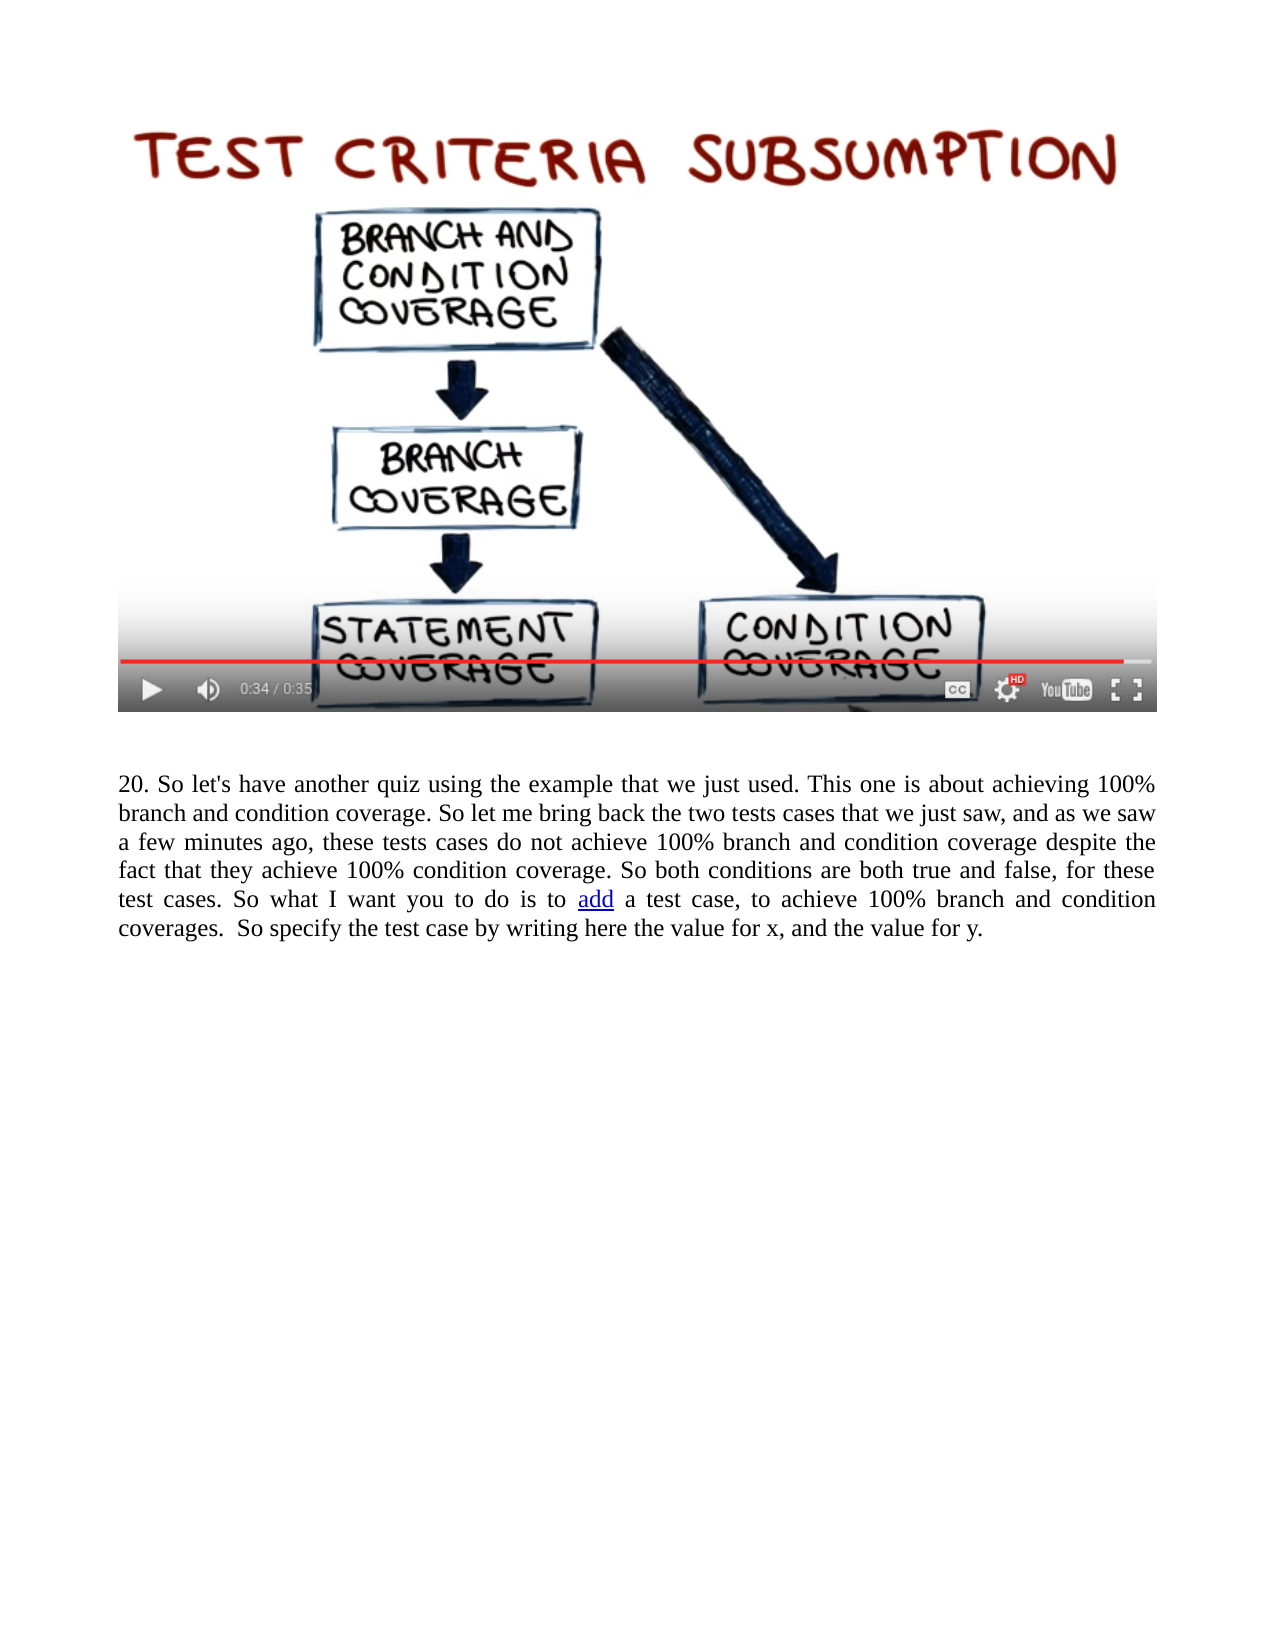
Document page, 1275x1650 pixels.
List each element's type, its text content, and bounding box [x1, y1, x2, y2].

picture [118, 118, 1157, 712]
text 20. So let's have another quiz using the example that we just used. This one is about achieving 100% branch and condition coverage. So let me bring back the two tests cases that we just saw, and as we saw a few minutes ago, these tests cases do not achieve 100% branch and condition coverage despite the fact that they achieve 100% condition coverage. So both conditions are both true and false, for these test cases. So what I want you to do is to add a test case, to achieve 100% branch and condition coverages. So specify the test case by writing here the value for x, and the value for y. [118, 769, 1157, 942]
